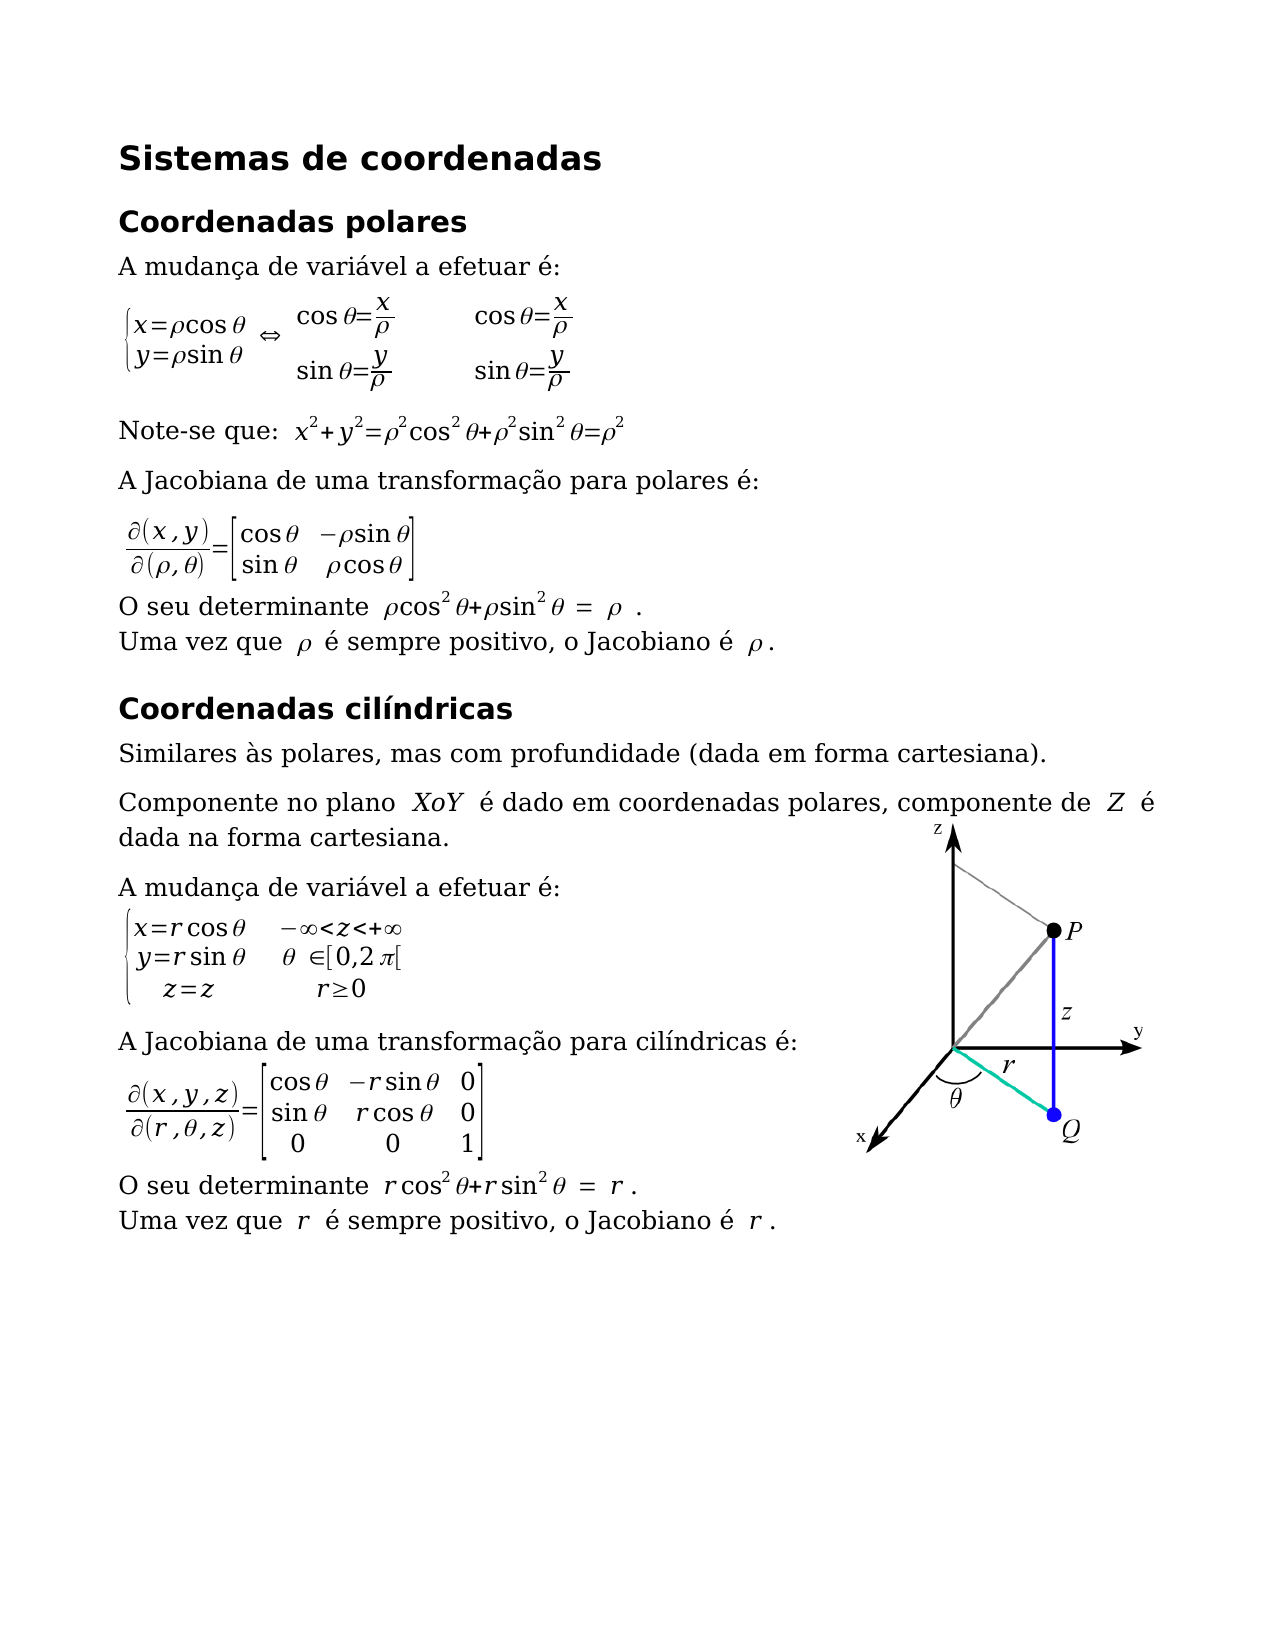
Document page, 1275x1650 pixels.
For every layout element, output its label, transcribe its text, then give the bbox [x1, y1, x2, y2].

text A mudança de variável a efetuar é: [118, 252, 1157, 393]
text Componente no plano é dado em coordenadas polares, componente de é dada na forma cartesiana. [118, 788, 1157, 852]
picture [856, 823, 1143, 1153]
text O seu determinante . Uma vez que é sempre positivo, o Jacobiano é . [118, 516, 1157, 657]
text A Jacobiana de uma transformação para cilíndricas é: O seu determinante . Uma vez que é sempre positivo, o Jacobiano é . [118, 1027, 1157, 1236]
text Similares às polares, mas com profundidade (dada em forma cartesiana). [118, 739, 1157, 768]
text A Jacobiana de uma transformação para polares é: [118, 466, 1157, 496]
text [1143, 873, 1157, 1007]
text A mudança de variável a efetuar é: [118, 873, 856, 1007]
subtitle Coordenadas polares [118, 205, 1157, 239]
text Note-se que: [118, 413, 1157, 446]
subtitle Sistemas de coordenadas [118, 139, 1157, 178]
subtitle Coordenadas cilíndricas [118, 692, 1157, 726]
